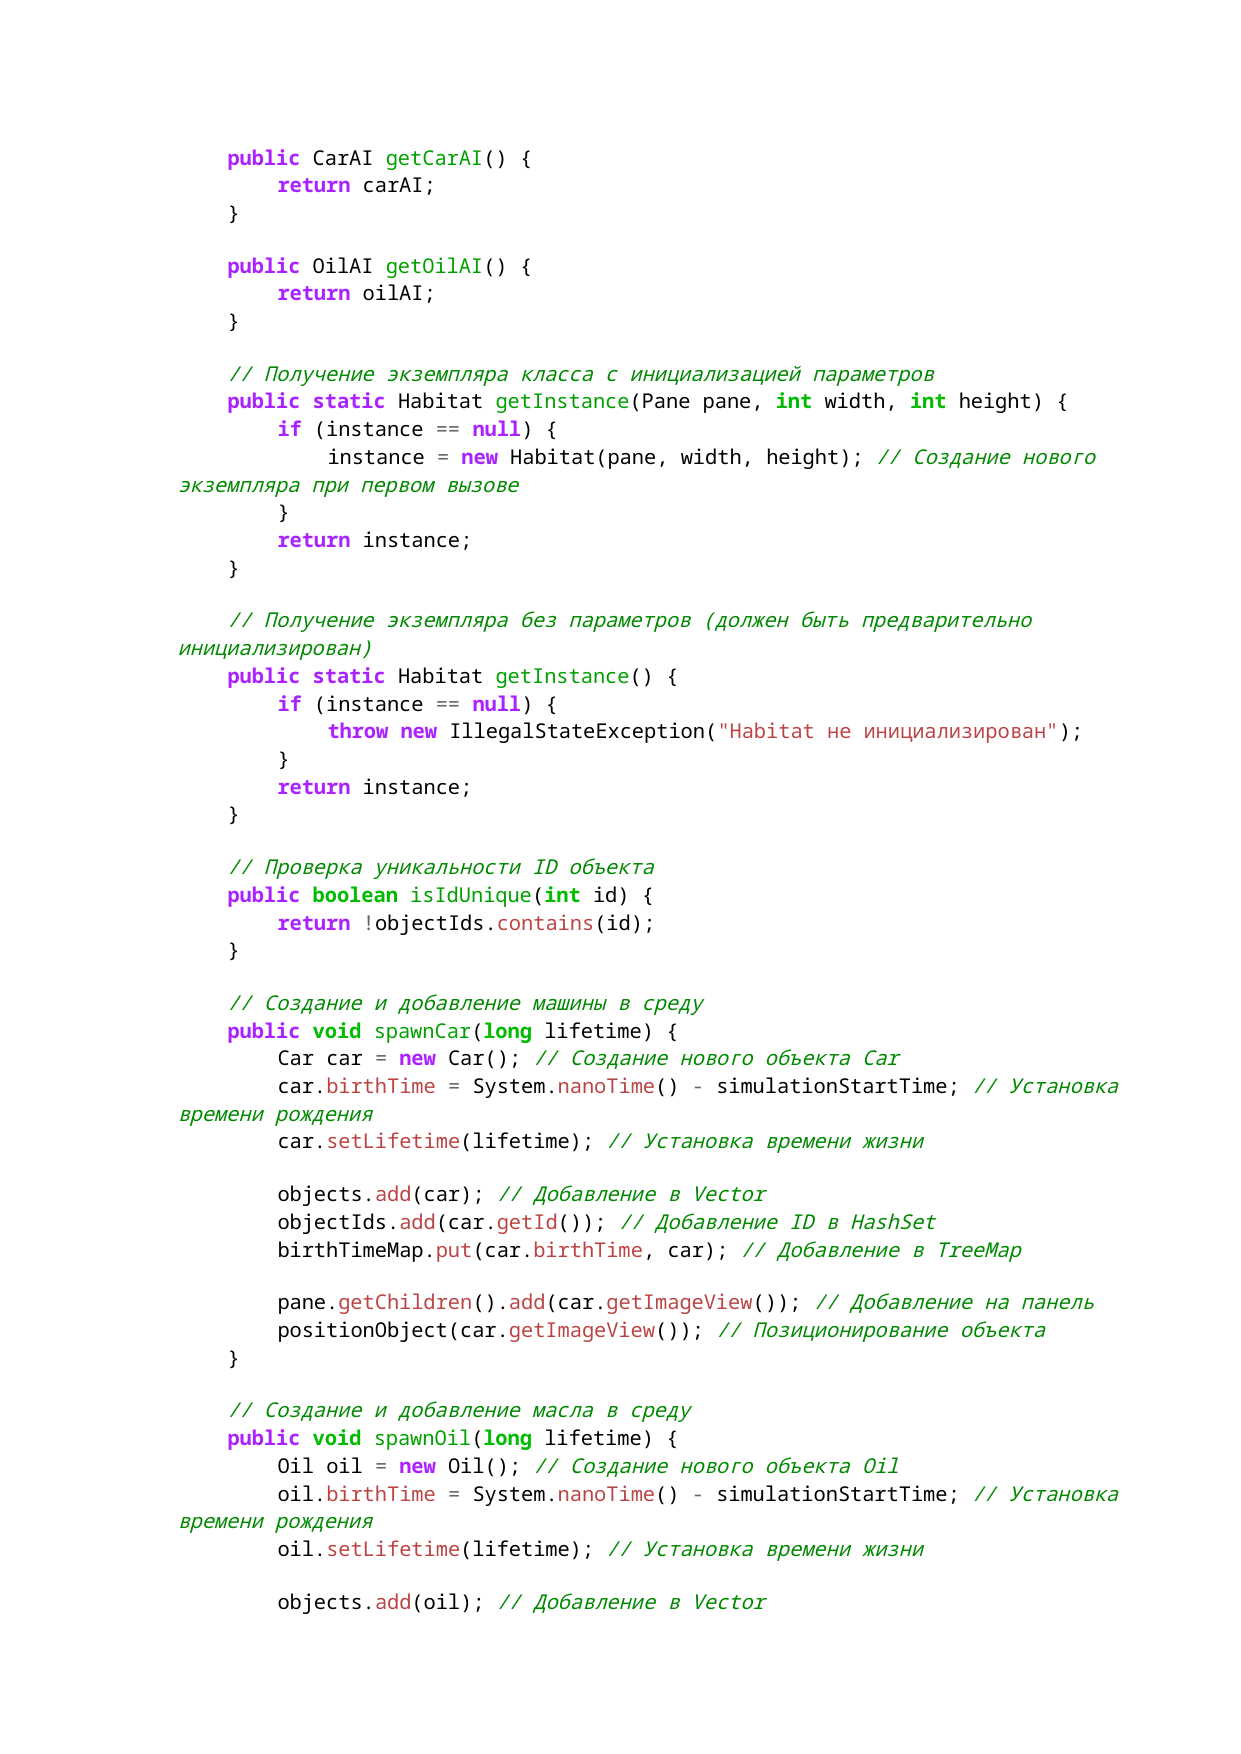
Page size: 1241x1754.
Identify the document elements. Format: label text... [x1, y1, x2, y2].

text } [177, 744, 1152, 772]
text birthTimeMap.put(car.birthTime, car); // Добавление в TreeMap [177, 1235, 1152, 1263]
text car.birthTime = System.nanoTime() - simulationStartTime; // Установка времени рождения [177, 1072, 1152, 1127]
text public void spawnCar(long lifetime) { [177, 1016, 1152, 1044]
text public boolean isIdUnique(int id) { [177, 880, 1152, 908]
text instance = new Habitat(pane, width, height); // Создание нового экземпляра при первом вызове [177, 442, 1152, 498]
text // Получение экземпляра без параметров (должен быть предварительно инициализирован) [177, 606, 1152, 661]
text } [177, 553, 1152, 581]
text } [177, 1343, 1152, 1371]
text Car car = new Car(); // Создание нового объекта Car [177, 1044, 1152, 1072]
text } [177, 498, 1152, 526]
text throw new IllegalStateException("Habitat не инициализирован"); [177, 717, 1152, 744]
text objects.add(car); // Добавление в Vector [177, 1180, 1152, 1207]
text oil.setLifetime(lifetime); // Установка времени жизни [177, 1534, 1152, 1562]
text public static Habitat getInstance() { [177, 661, 1152, 689]
text car.setLifetime(lifetime); // Установка времени жизни [177, 1127, 1152, 1155]
text positionObject(car.getImageView()); // Позиционирование объекта [177, 1316, 1152, 1343]
text return carAI; [177, 171, 1152, 198]
text } [177, 198, 1152, 226]
text public OilAI getOilAI() { [177, 251, 1152, 279]
text } [177, 936, 1152, 963]
text } [177, 800, 1152, 828]
text return instance; [177, 772, 1152, 800]
text public CarAI getCarAI() { [177, 143, 1152, 171]
text oil.birthTime = System.nanoTime() - simulationStartTime; // Установка времени рождения [177, 1479, 1152, 1534]
text // Создание и добавление масла в среду [177, 1396, 1152, 1424]
text return instance; [177, 526, 1152, 553]
text Oil oil = new Oil(); // Создание нового объекта Oil [177, 1451, 1152, 1479]
text if (instance == null) { [177, 415, 1152, 442]
text return !objectIds.contains(id); [177, 908, 1152, 936]
text // Создание и добавление машины в среду [177, 988, 1152, 1016]
text // Проверка уникальности ID объекта [177, 853, 1152, 880]
text public static Habitat getInstance(Pane pane, int width, int height) { [177, 387, 1152, 415]
text public void spawnOil(long lifetime) { [177, 1424, 1152, 1451]
text // Получение экземпляра класса с инициализацией параметров [177, 359, 1152, 387]
text objectIds.add(car.getId()); // Добавление ID в HashSet [177, 1207, 1152, 1235]
text pane.getChildren().add(car.getImageView()); // Добавление на панель [177, 1288, 1152, 1316]
text objects.add(oil); // Добавление в Vector [177, 1587, 1152, 1615]
text if (instance == null) { [177, 689, 1152, 717]
text return oilAI; [177, 279, 1152, 307]
text } [177, 307, 1152, 334]
